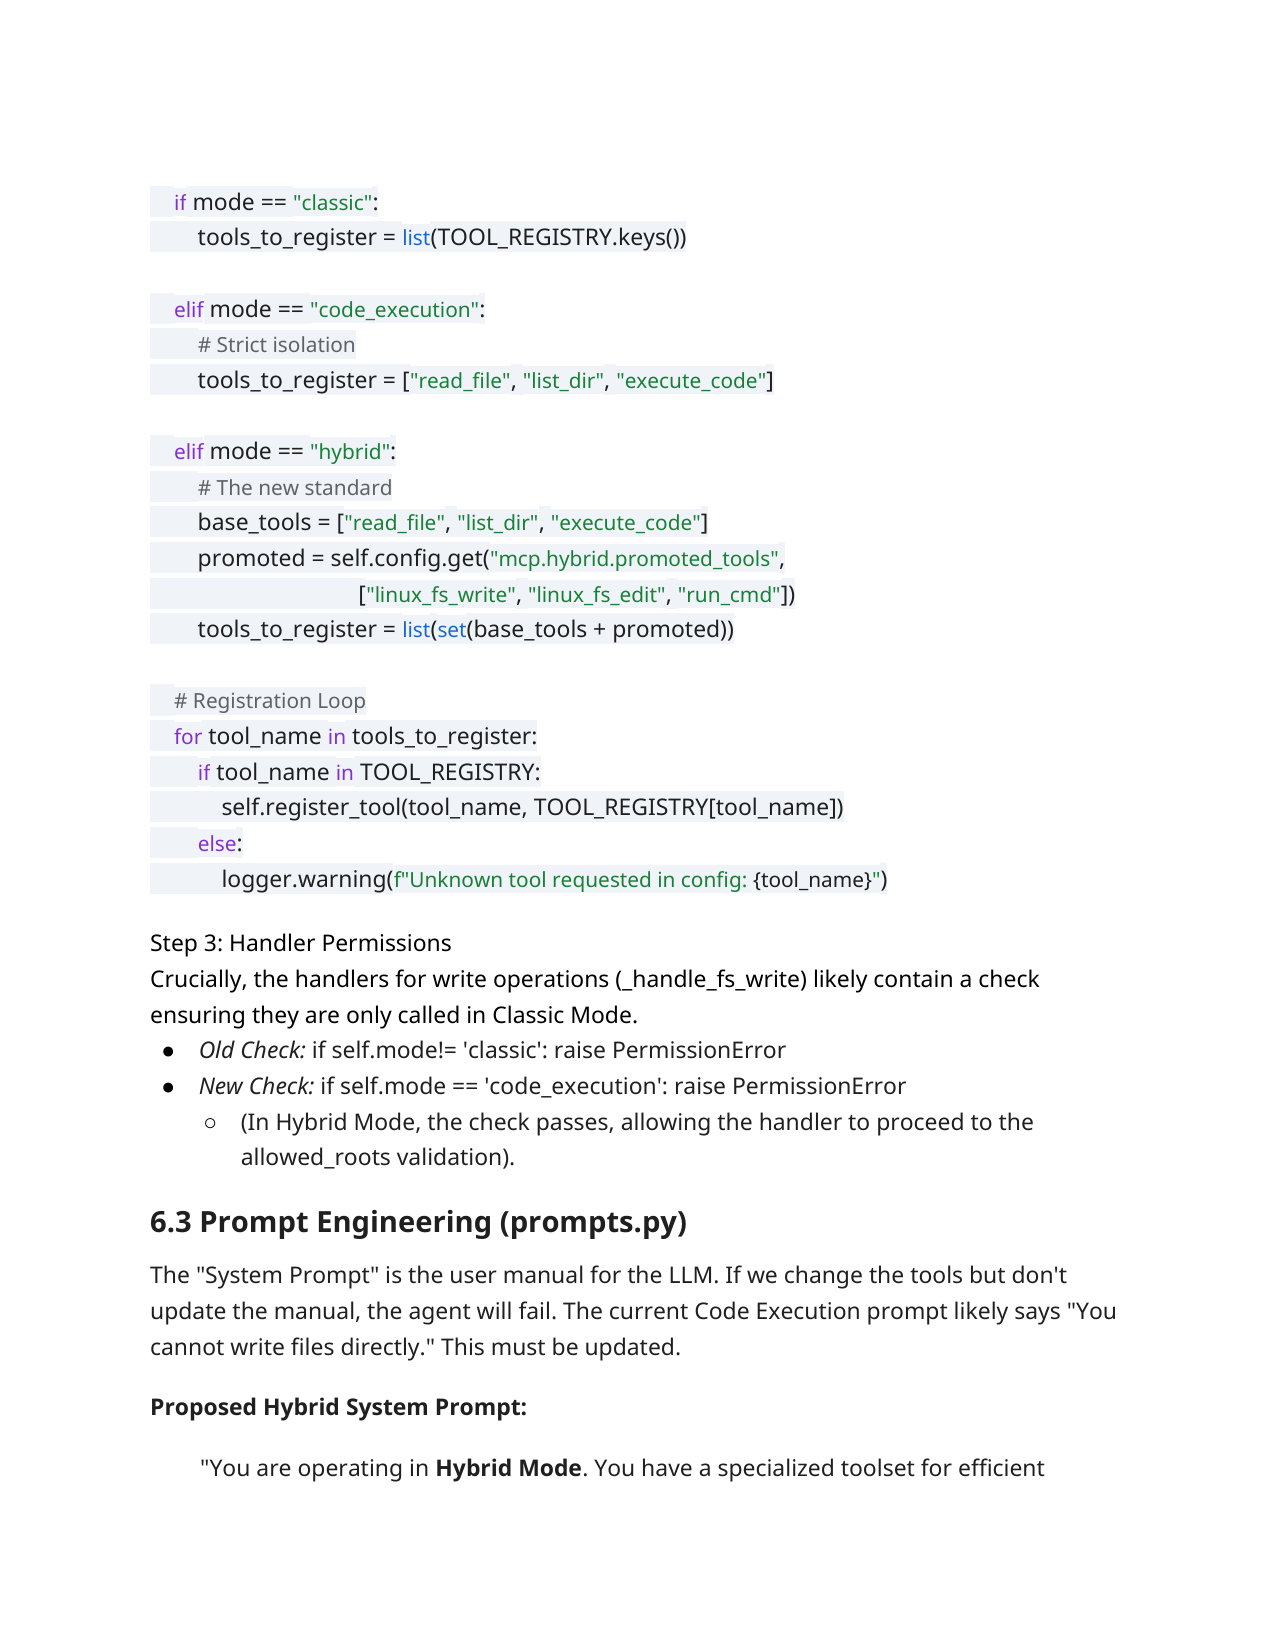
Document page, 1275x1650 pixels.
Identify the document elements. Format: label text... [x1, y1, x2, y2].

text if mode == "classic": tools_to_register = list(TOOL_REGISTRY.keys()) elif mode == "code_execution": # Strict isolation tools_to_register = ["read_file", "list_dir", "execute_code"] elif mode == "hybrid": # The new standard base_tools = ["read_file", "list_dir", "execute_code"] promoted = self.config.get("mcp.hybrid.promoted_tools", ["linux_fs_write", "linux_fs_edit", "run_cmd"]) tools_to_register = list(set(base_tools + promoted)) # Registration Loop for tool_name in tools_to_register: if tool_name in TOOL_REGISTRY: self.register_tool(tool_name, TOOL_REGISTRY[tool_name]) else: logger.warning(f"Unknown tool requested in config: {tool_name}") [150, 150, 1125, 924]
list (In Hybrid Mode, the check passes, allowing the handler to proceed to the allowed_roots validation). [203, 1106, 1125, 1172]
subtitle 6.3 Prompt Engineering (prompts.py) [150, 1202, 1125, 1241]
text "You are operating in Hybrid Mode. You have a specialized toolset for efficient [200, 1452, 1062, 1483]
text Proposed Hybrid System Prompt: [150, 1391, 1125, 1423]
text Step 3: Handler Permissions [150, 927, 1125, 959]
list New Check: if self.mode == 'code_execution': raise PermissionError [161, 1070, 1125, 1101]
text The "System Prompt" is the user manual for the LLM. If we change the tools but don't update the manual, the agent will fail. The current Code Execution prompt likely says "You cannot write files directly." This must be updated. [150, 1259, 1125, 1362]
text Crucially, the handlers for write operations (_handle_fs_write) likely contain a check ensuring they are only called in Classic Mode. [150, 963, 1125, 1030]
list Old Check: if self.mode!= 'classic': raise PermissionError [161, 1034, 1125, 1066]
